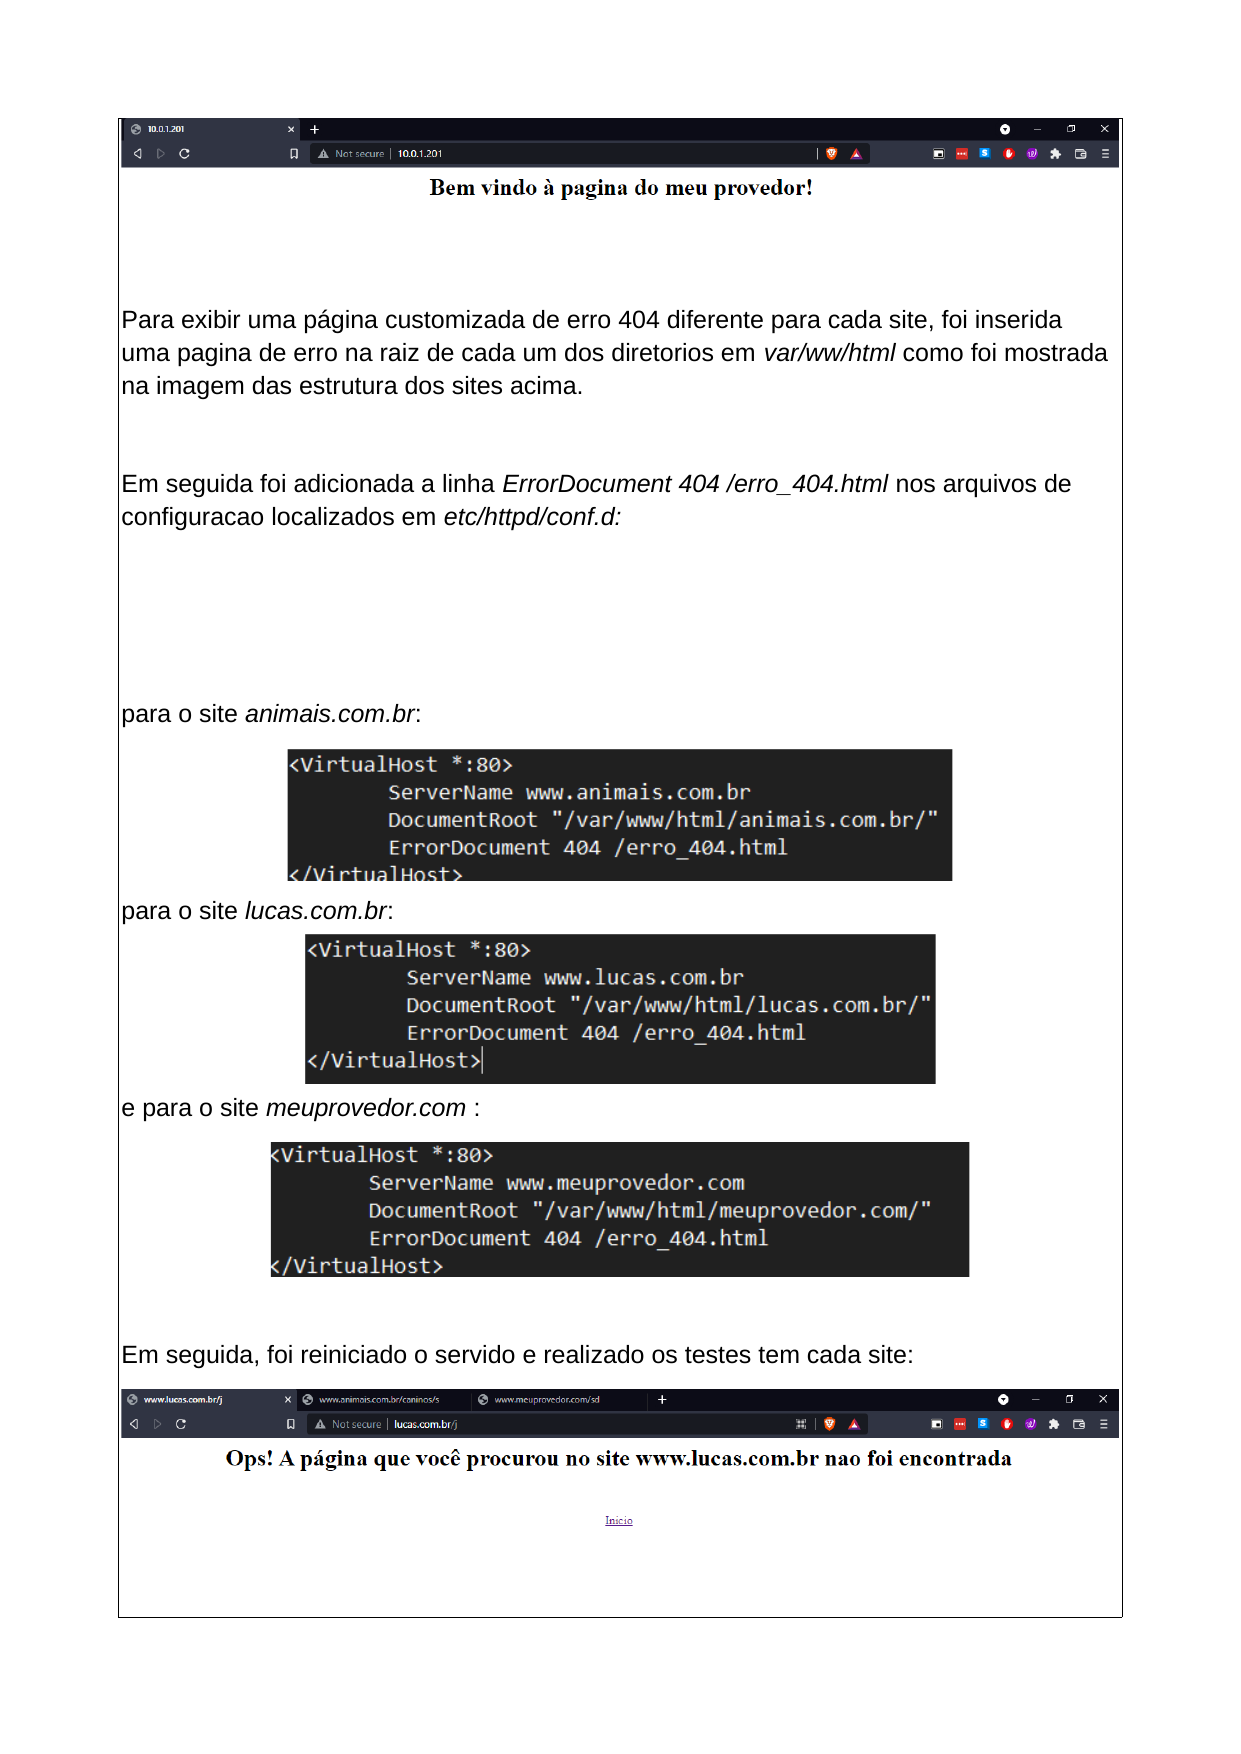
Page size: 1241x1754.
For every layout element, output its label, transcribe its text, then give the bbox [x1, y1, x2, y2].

text Em seguida foi adicionada a linha ErrorDocument 404 /erro_404.html nos arquivos de configuracao localizados em etc/httpd/conf.d: [119, 466, 1122, 531]
text e para o site meuprovedor.com : [119, 1090, 1122, 1122]
picture [121, 118, 1119, 301]
picture [304, 933, 936, 1084]
text Para exibir uma página customizada de erro 404 diferente para cada site, foi inserida uma pagina de erro na raiz de cada um dos diretorios em var/ww/html como foi mostrada na imagem das estrutura dos sites acima. [119, 119, 1122, 399]
text para o site lucas.com.br: [119, 893, 1122, 925]
picture [121, 1389, 1119, 1532]
text para o site animais.com.br: [119, 696, 1122, 728]
picture [287, 748, 953, 881]
picture [270, 1142, 970, 1277]
text Em seguida, foi reiniciado o servido e realizado os testes tem cada site: [119, 1337, 1122, 1368]
